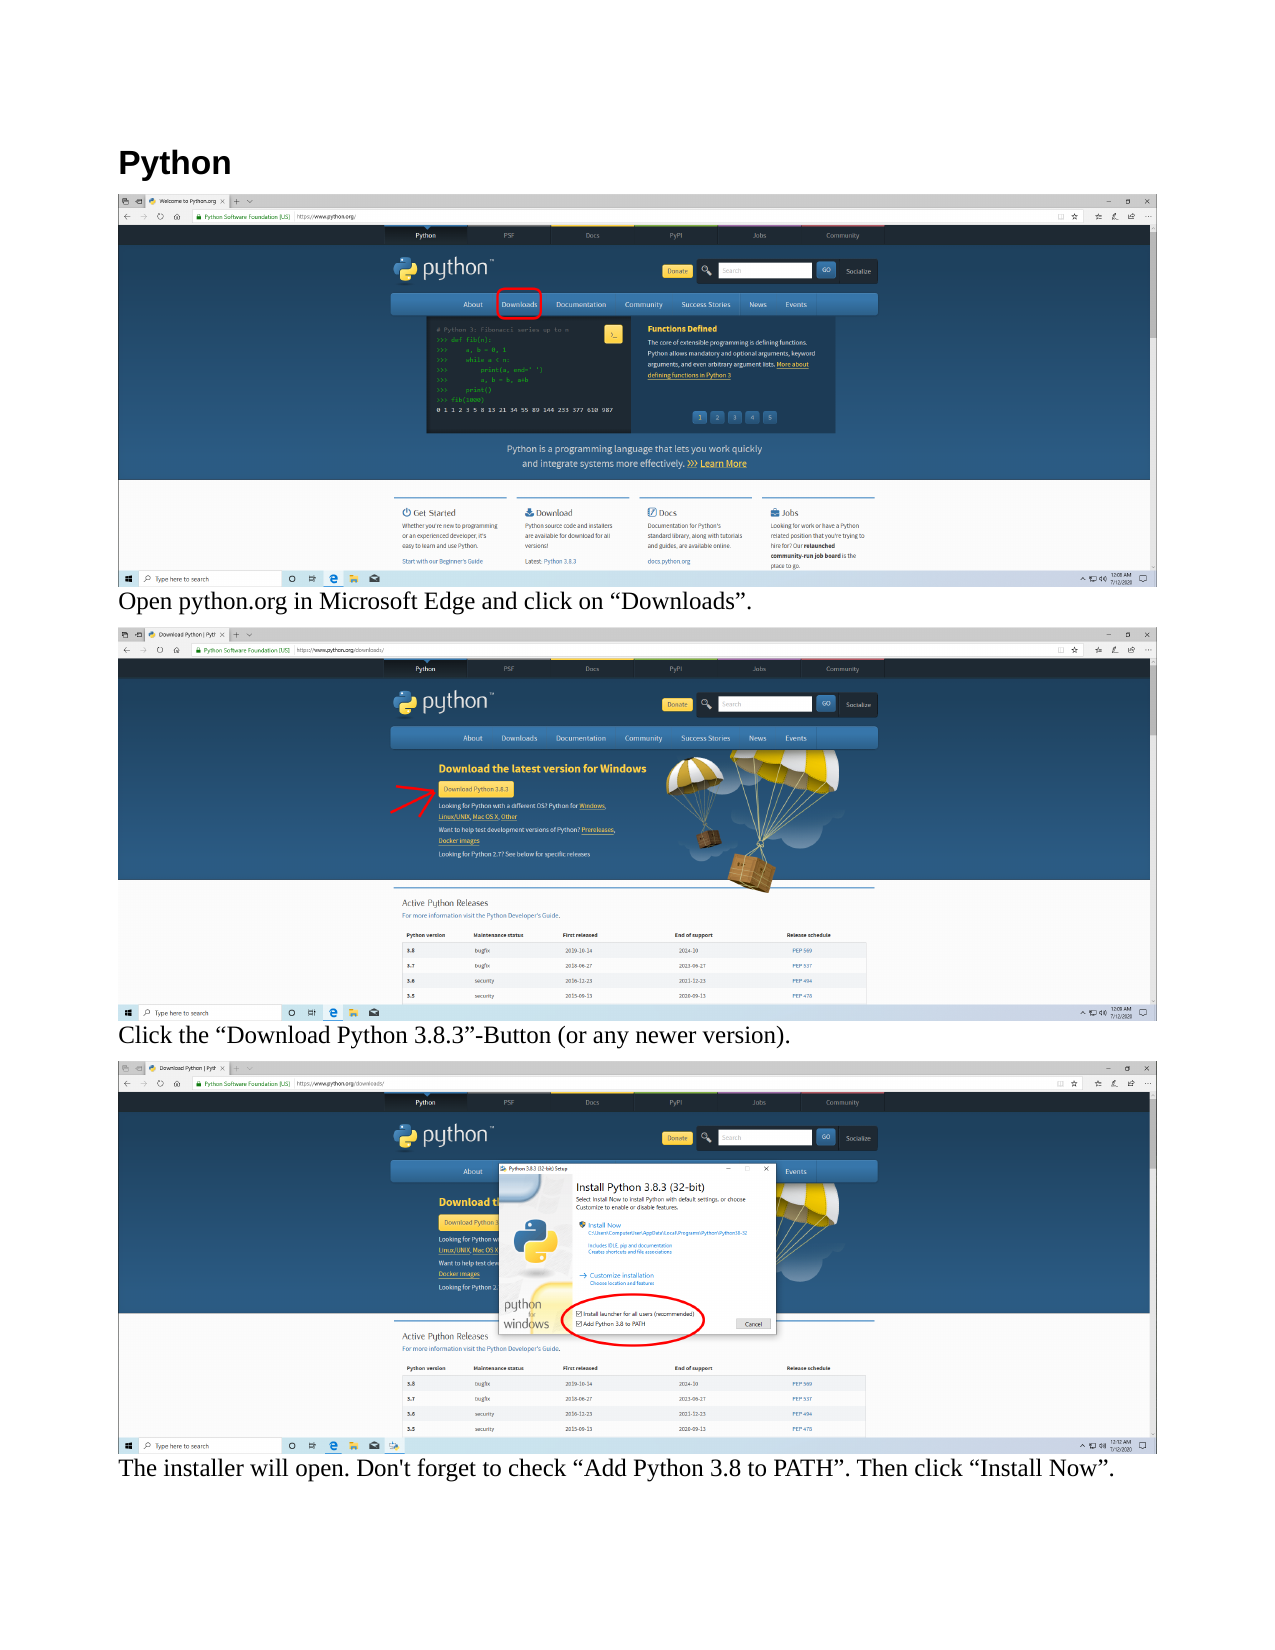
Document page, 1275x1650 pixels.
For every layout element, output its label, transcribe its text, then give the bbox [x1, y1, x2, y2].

text Open python.org in Microsoft Edge and click on “Downloads”. [118, 587, 1157, 615]
subtitle Python [118, 143, 1157, 182]
picture [118, 627, 1157, 1021]
text Click the “Download Python 3.8.3”-Button (or any newer version). [118, 1021, 1157, 1049]
picture [118, 1061, 1157, 1454]
picture [118, 194, 1157, 587]
text The installer will open. Don't forget to check “Add Python 3.8 to PATH”. Then click “Install Now”. [118, 1454, 1157, 1482]
